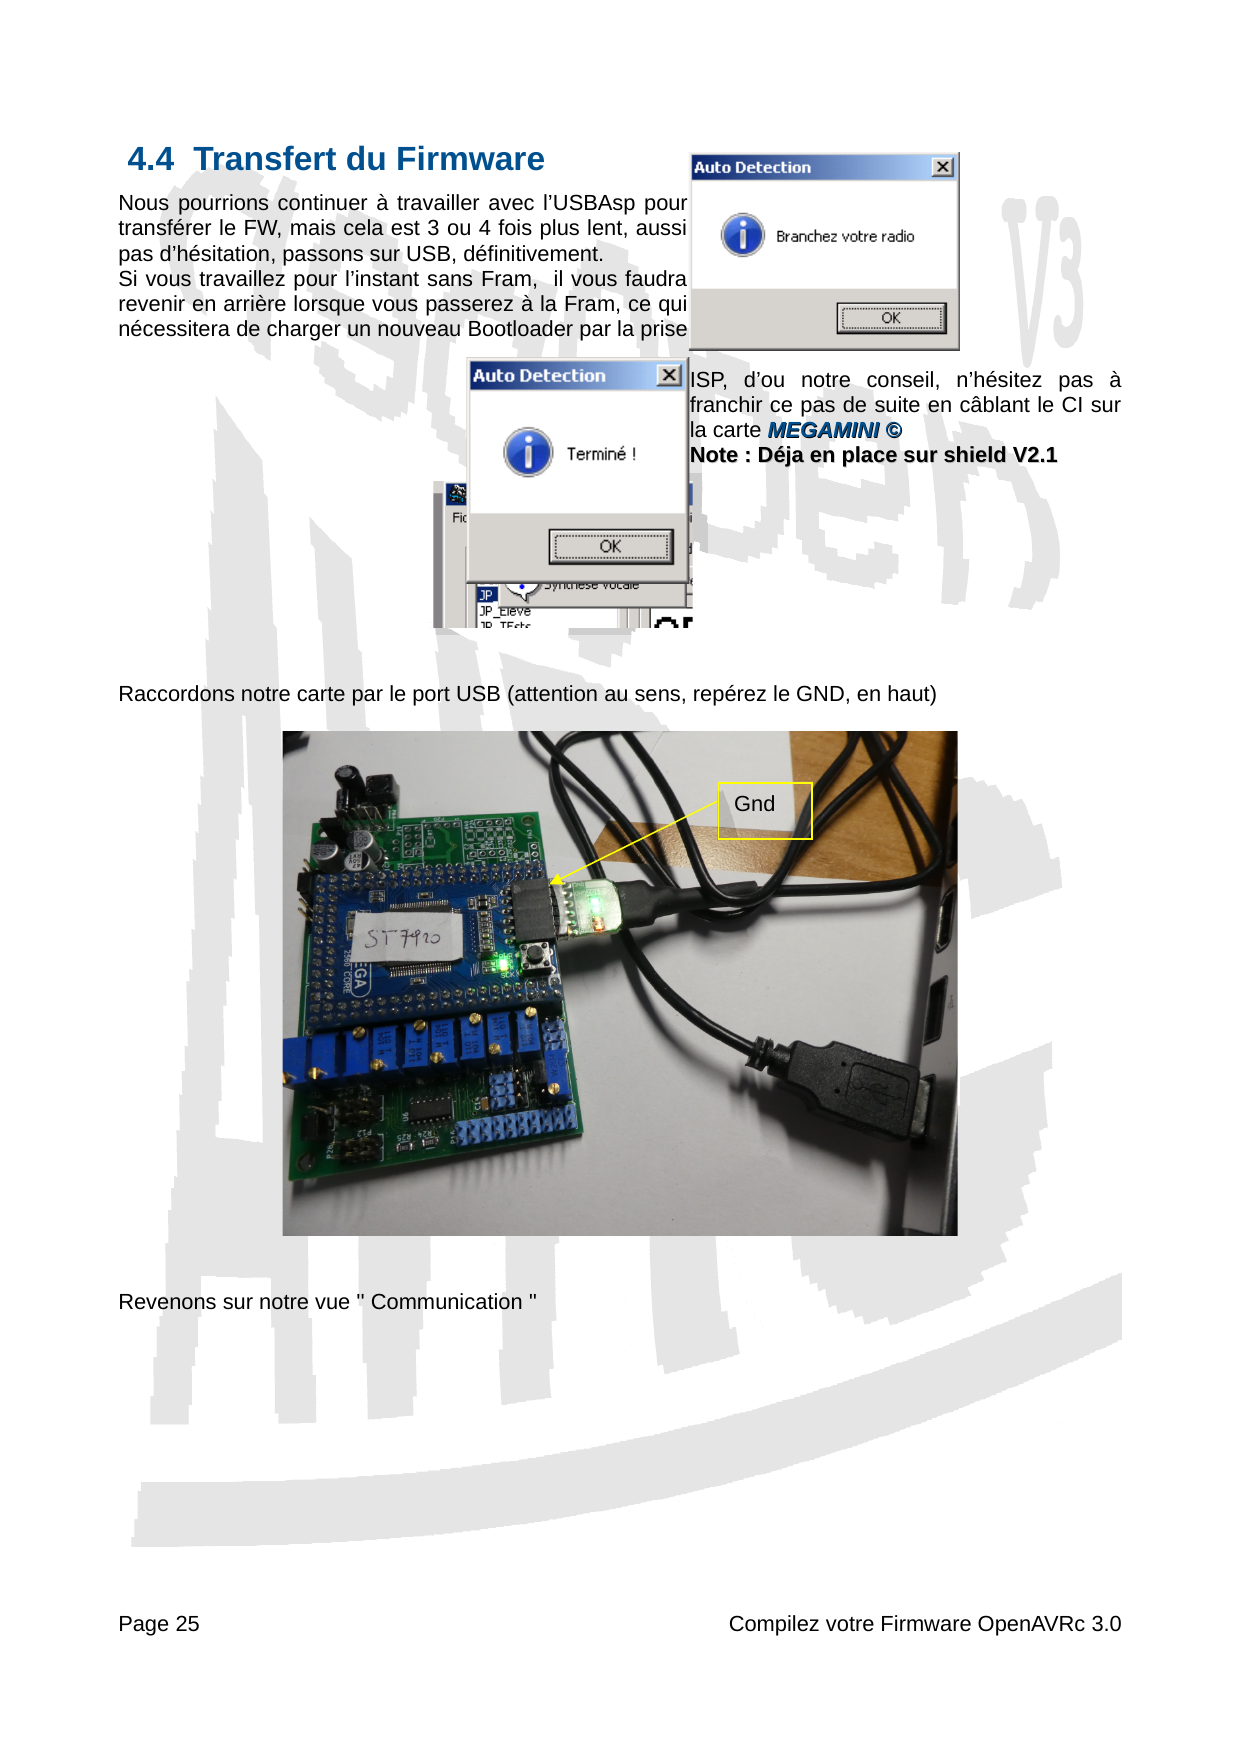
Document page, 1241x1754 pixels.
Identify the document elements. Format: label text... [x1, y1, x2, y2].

text Si vous travaillez pour l’instant sans Fram, il vous faudra revenir en arrière lorsque vous passerez à la Fram, ce qui nécessitera de charger un nouveau Bootloader par la prise ISP, d’ou notre conseil, n’hésitez pas à franchir ce pas de suite en câblant le CI sur la carte MEGAMINI © [118, 266, 1122, 442]
subtitle Transfert du Firmware [118, 139, 1122, 178]
text Raccordons notre carte par le port USB (attention au sens, repérez le GND, en haut) [118, 681, 1122, 706]
text Note : Déja en place sur shield V2.1 [690, 442, 1122, 467]
text Gnd [734, 791, 796, 816]
text Revenons sur notre vue '' Communication '' [118, 1289, 1122, 1314]
picture [688, 152, 960, 351]
picture [466, 357, 690, 584]
text Nous pourrions continuer à travailler avec l’USBAsp pour transférer le FW, mais cela est 3 ou 4 fois plus lent, aussi pas d’hésitation, passons sur USB, définitivement. [118, 190, 688, 266]
text [960, 190, 1122, 266]
text [118, 442, 466, 467]
